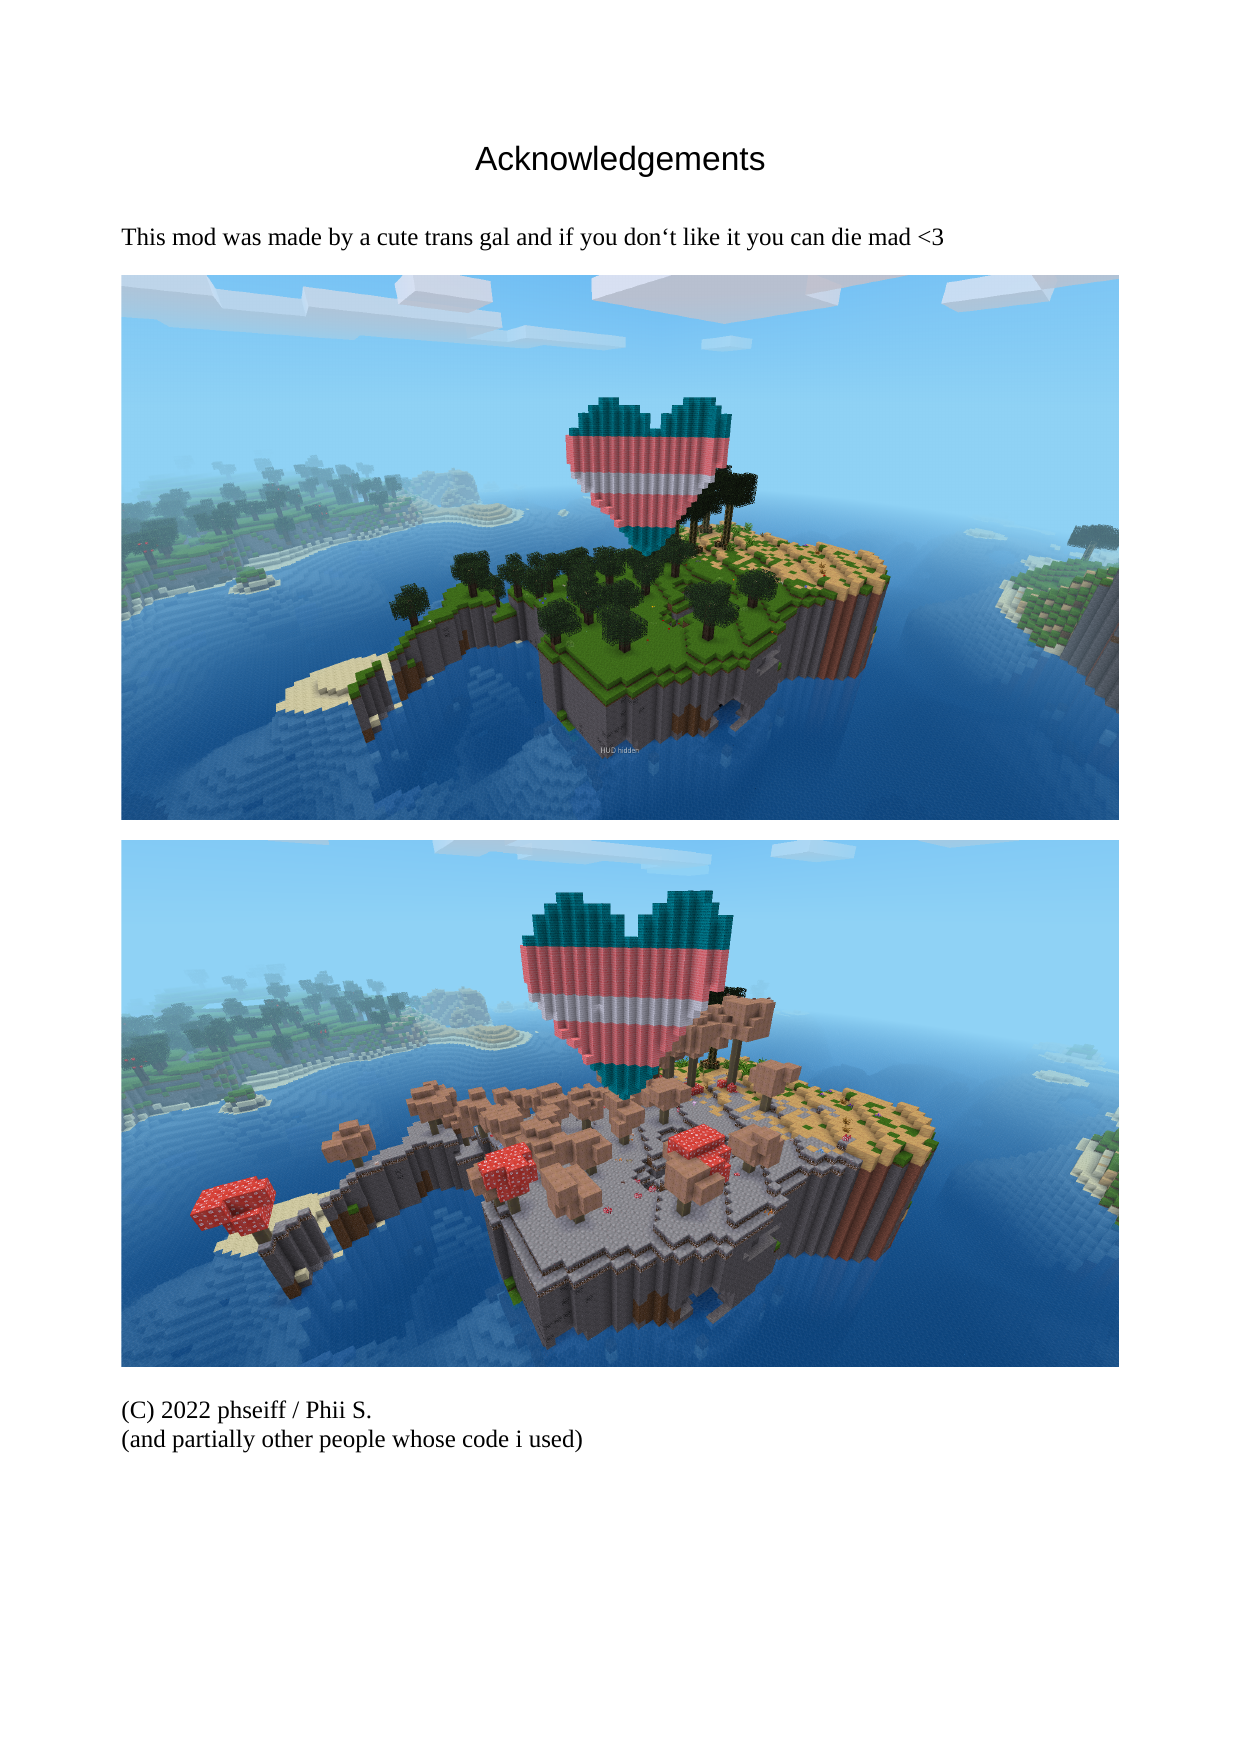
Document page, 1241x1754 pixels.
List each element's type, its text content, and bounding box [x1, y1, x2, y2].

text (and partially other people whose code i used) [118, 1424, 1122, 1456]
text (C) 2022 phseiff / Phii S. [118, 1395, 1122, 1424]
subtitle Acknowledgements [118, 139, 1122, 178]
picture [121, 275, 1119, 820]
picture [121, 840, 1119, 1367]
text This mod was made by a cute trans gal and if you don‘t like it you can die mad <3 [118, 222, 1122, 251]
